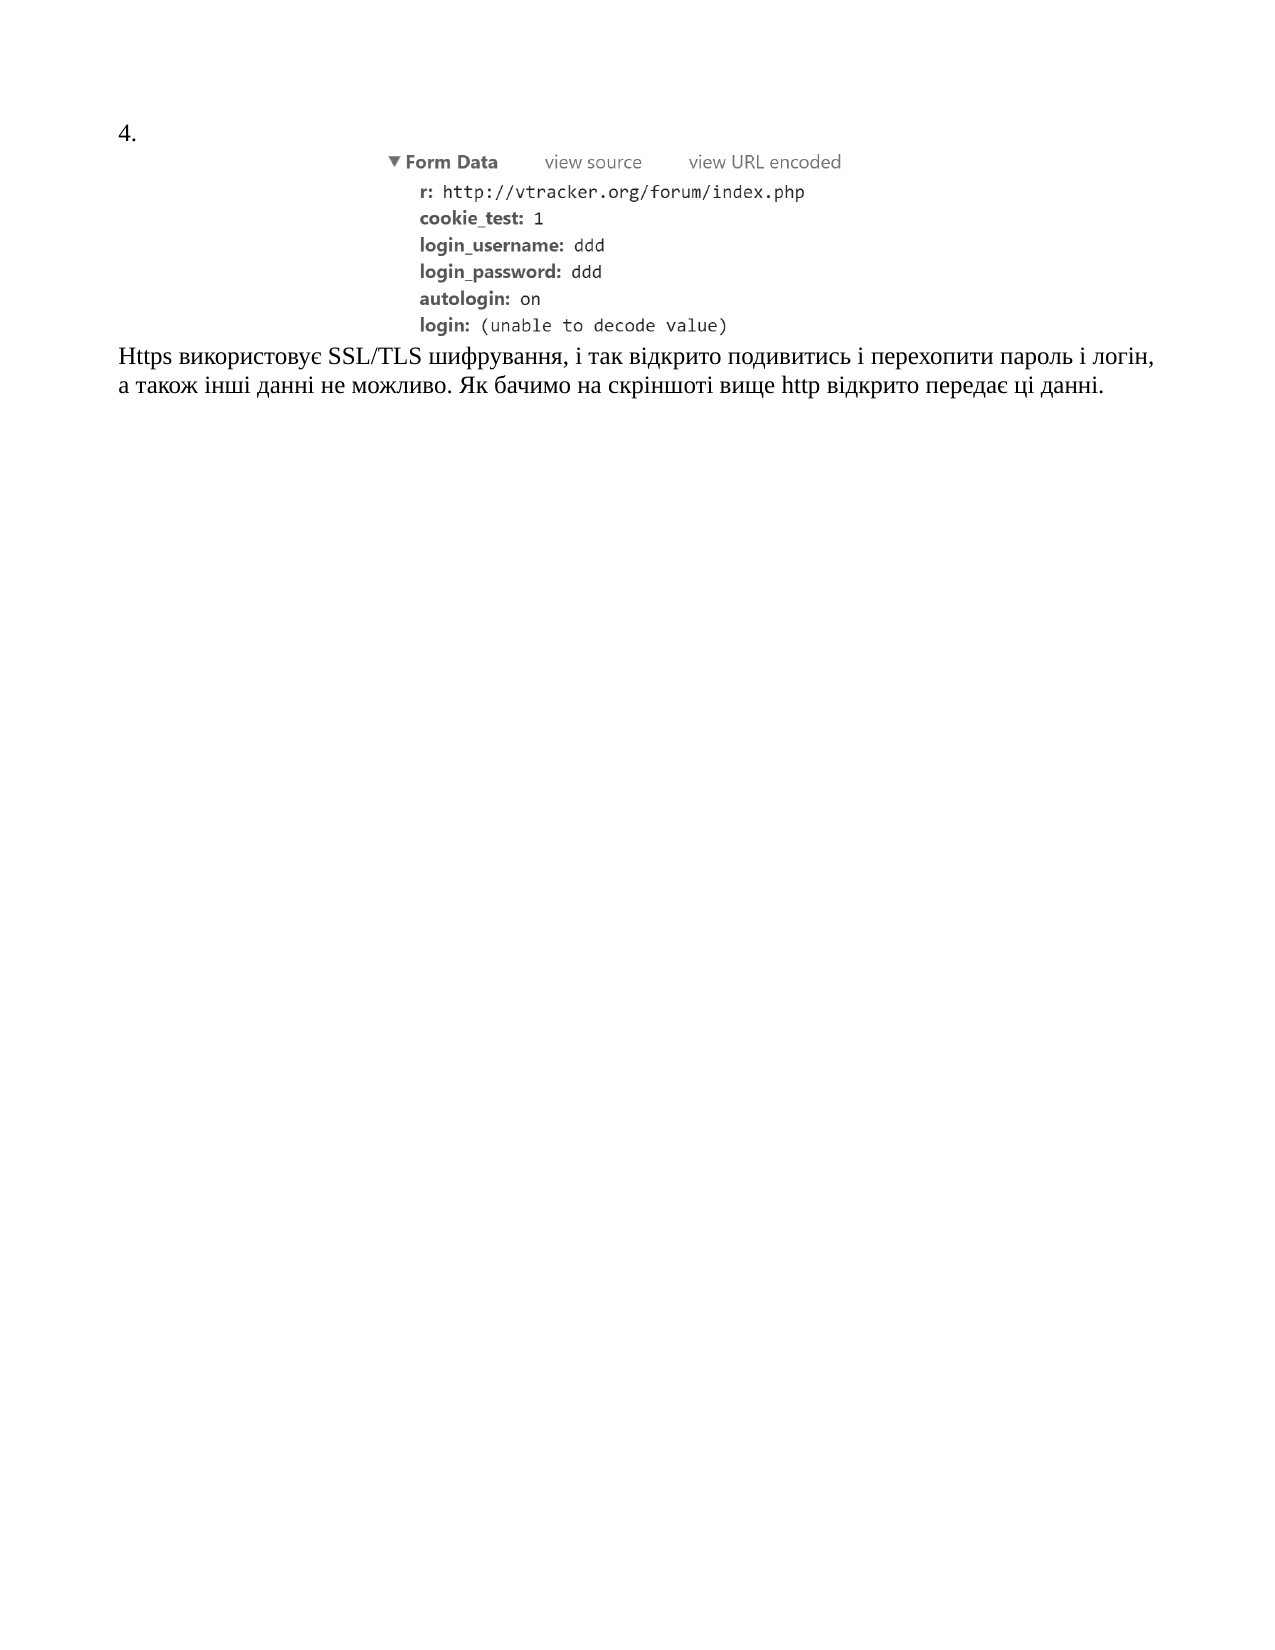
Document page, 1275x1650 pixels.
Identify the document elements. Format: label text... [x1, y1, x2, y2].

text 4. [118, 118, 1157, 147]
picture [381, 146, 894, 342]
text Https використовує SSL/TLS шифрування, і так відкрито подивитись і перехопити пароль і логін, а також інші данні не можливо. Як бачимо на скріншоті вище http відкрито передає ці данні. [118, 147, 1157, 399]
